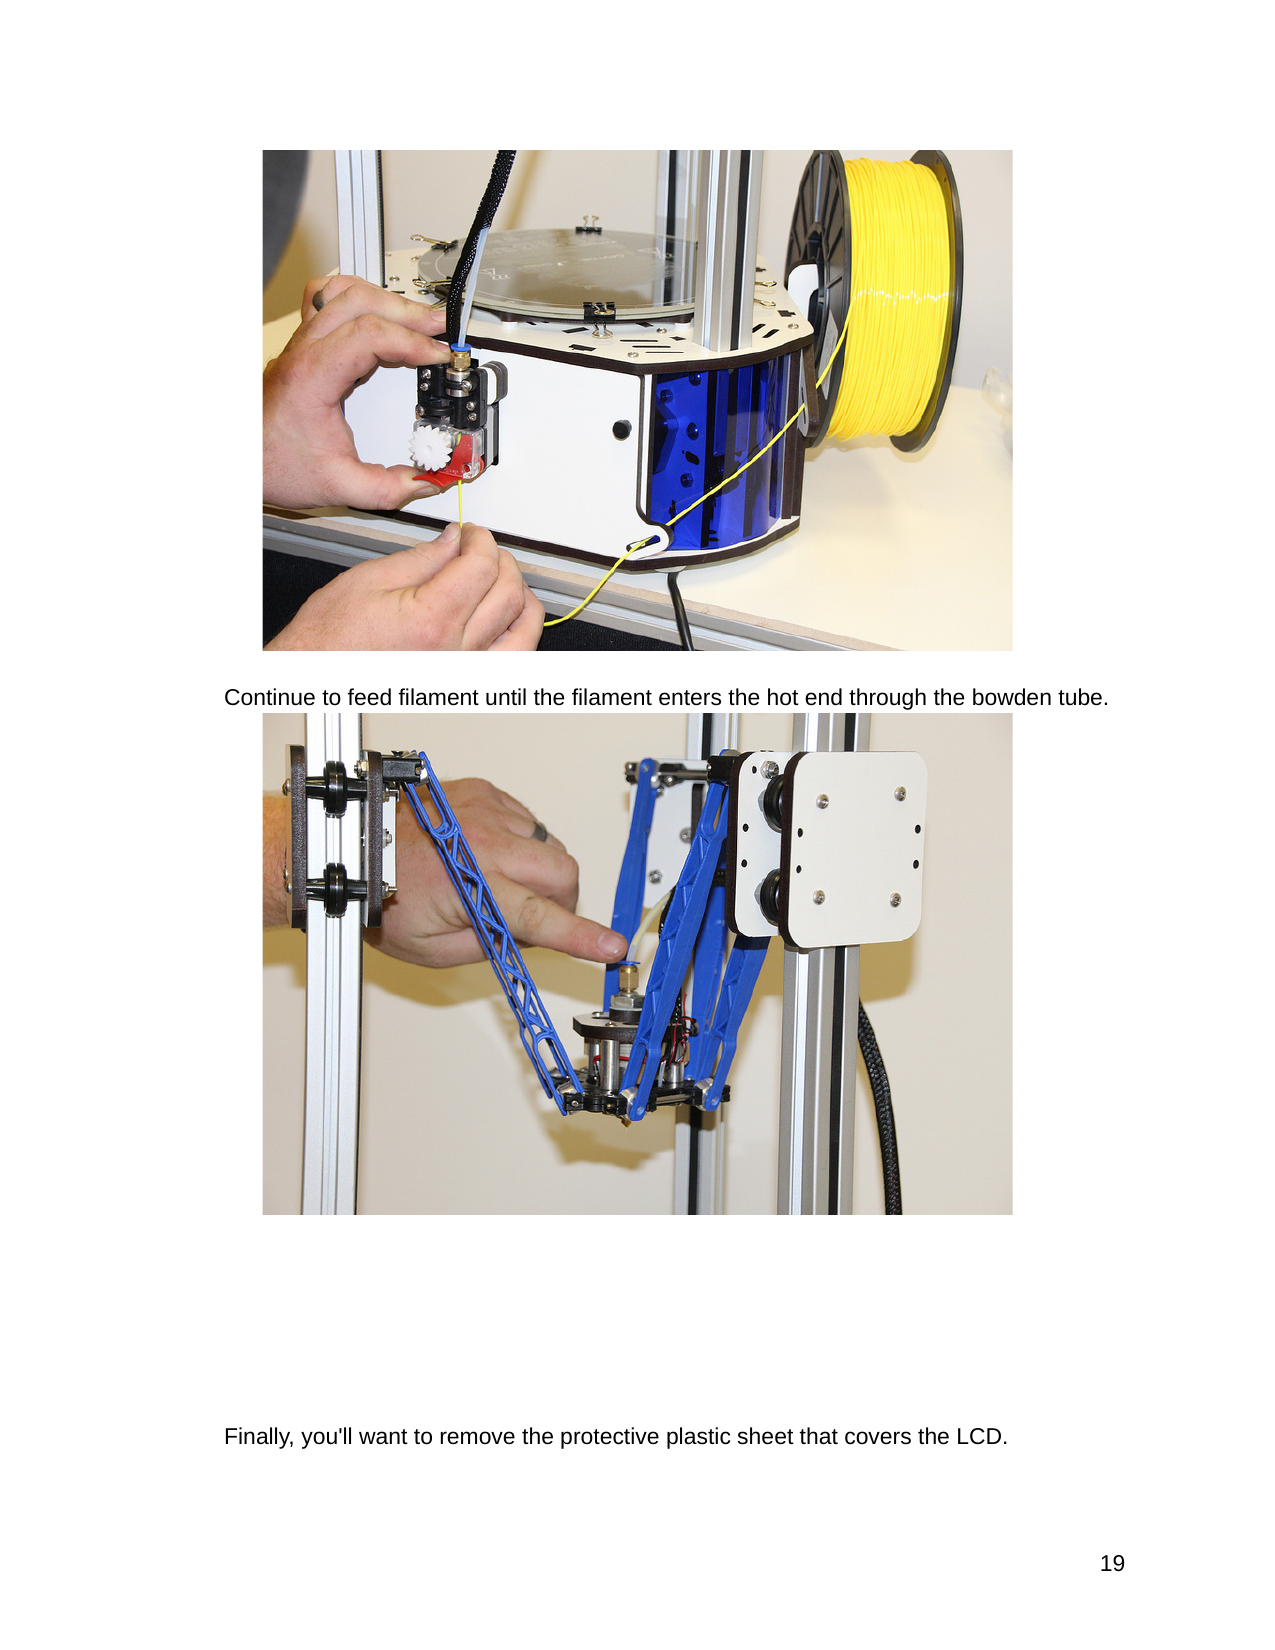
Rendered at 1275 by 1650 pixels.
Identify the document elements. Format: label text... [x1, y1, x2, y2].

text Finally, you'll want to remove the protective plastic sheet that covers the LCD. [150, 1424, 1125, 1449]
text Continue to feed filament until the filament enters the hot end through the bowden tube. [150, 684, 1125, 710]
picture [262, 713, 1013, 1215]
picture [262, 150, 1013, 651]
